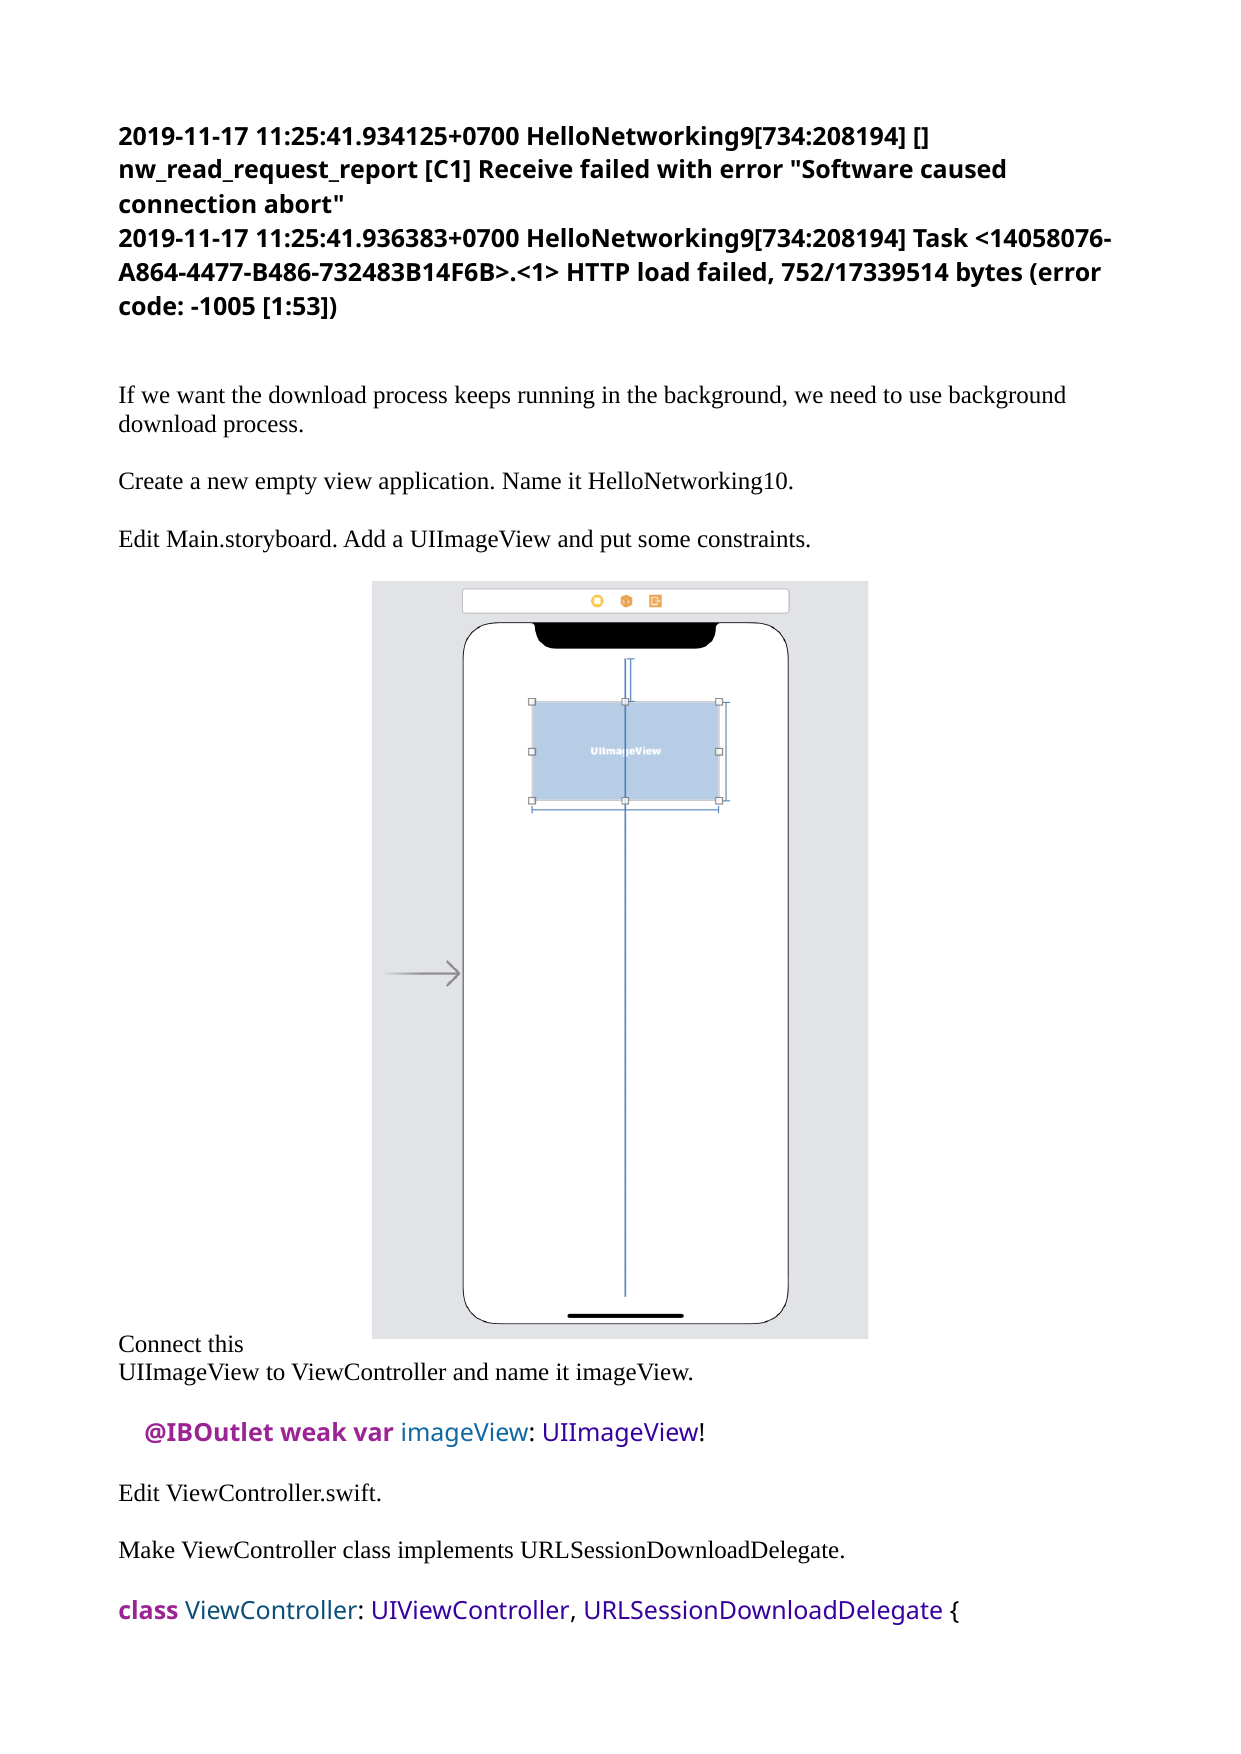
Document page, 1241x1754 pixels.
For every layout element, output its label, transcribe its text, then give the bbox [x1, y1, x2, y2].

text Create a new empty view application. Name it HelloNetworking10. [118, 466, 1122, 495]
text @IBOutlet weak var imageView: UIImageView! [118, 1415, 1122, 1449]
text Edit ViewController.swift. [118, 1478, 1122, 1507]
text Edit Main.storyboard. Add a UIImageView and put some constraints. [118, 524, 1122, 552]
text class ViewController: UIViewController, URLSessionDownloadDelegate { [118, 1593, 1122, 1627]
picture [371, 581, 869, 1339]
text Connect this UIImageView to ViewController and name it imageView. [118, 1329, 1122, 1386]
text 2019-11-17 11:25:41.934125+0700 HelloNetworking9[734:208194] [] nw_read_request_report [C1] Receive failed with error "Software caused connection abort" [118, 118, 1122, 220]
text If we want the download process keeps running in the background, we need to use background download process. [118, 380, 1122, 437]
text Make ViewController class implements URLSessionDownloadDelegate. [118, 1535, 1122, 1564]
text 2019-11-17 11:25:41.936383+0700 HelloNetworking9[734:208194] Task <14058076-A864-4477-B486-732483B14F6B>.<1> HTTP load failed, 752/17339514 bytes (error code: -1005 [1:53]) [118, 220, 1122, 322]
